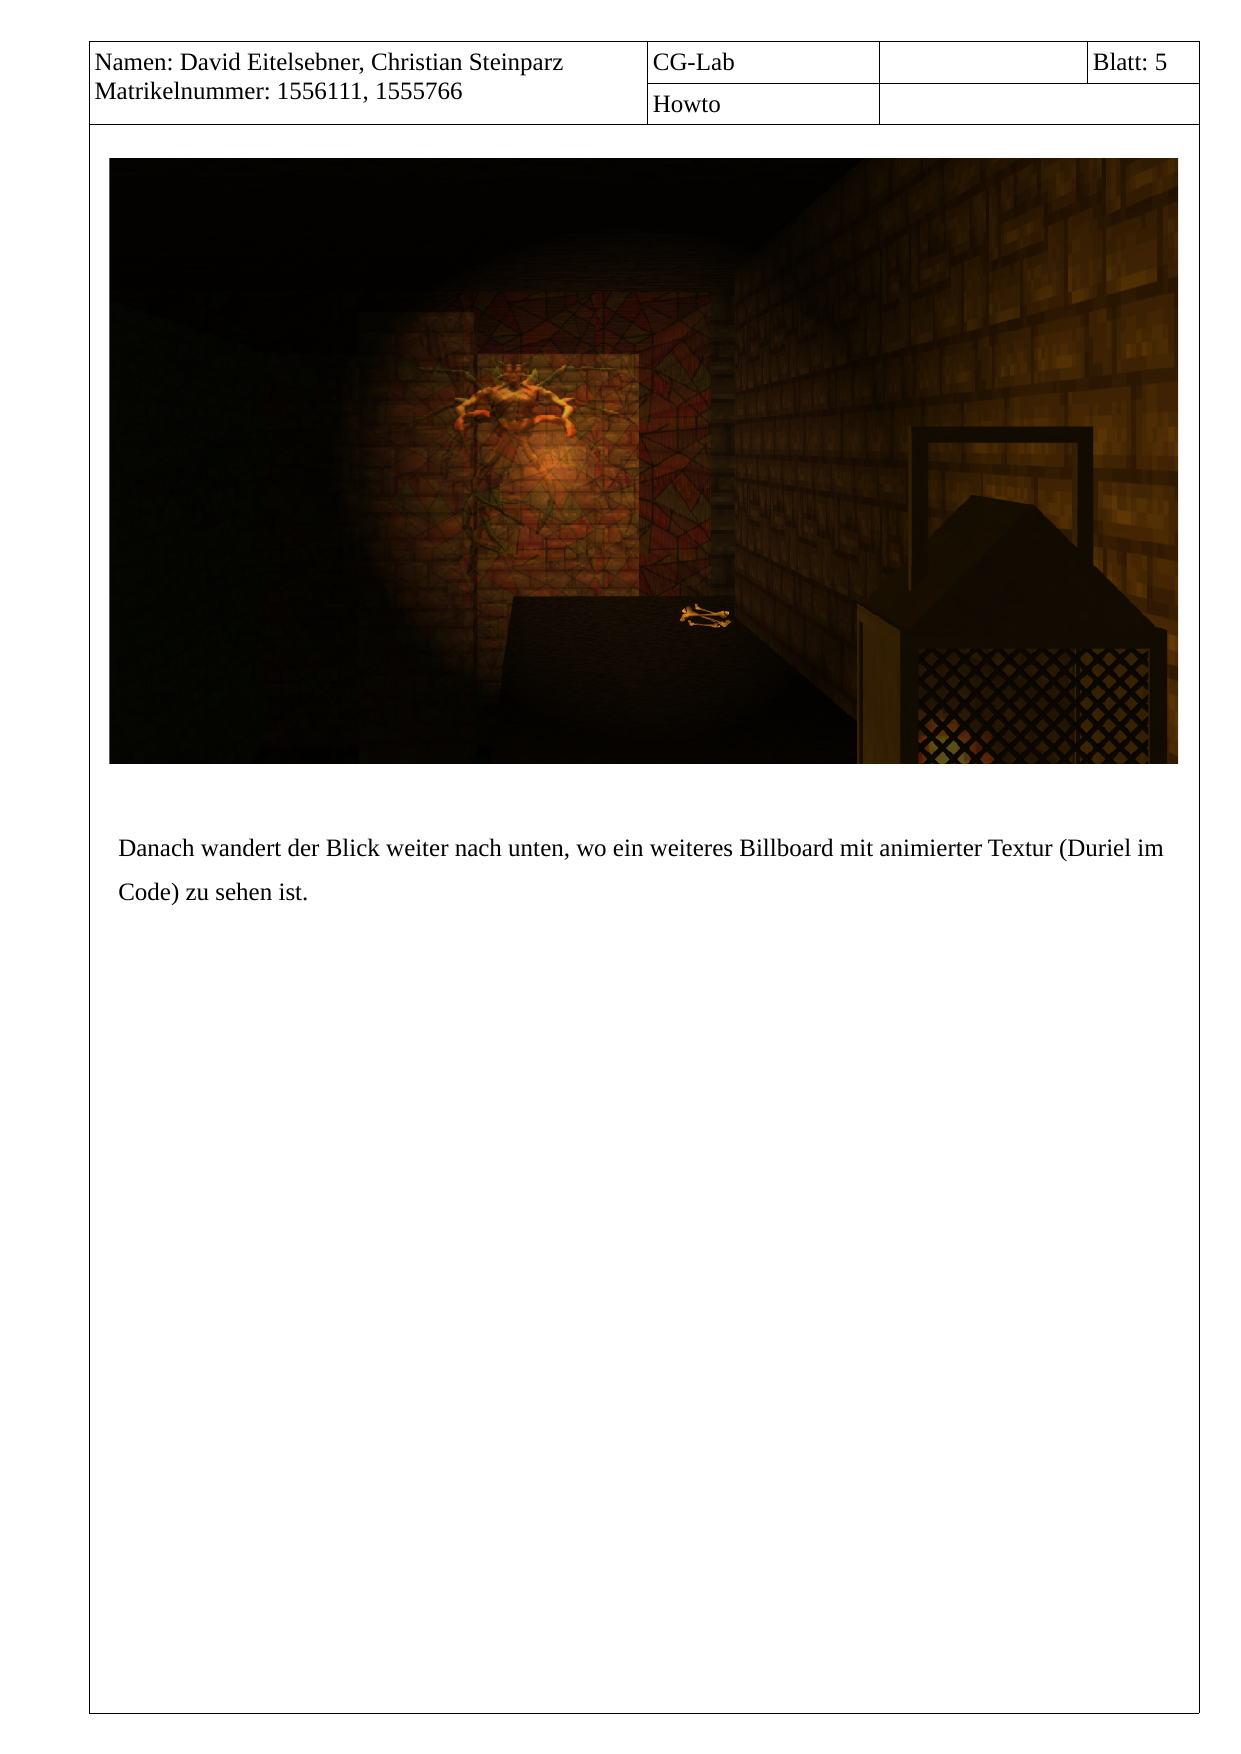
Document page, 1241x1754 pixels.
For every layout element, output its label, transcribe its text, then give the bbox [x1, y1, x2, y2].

text Danach wandert der Blick weiter nach unten, wo ein weiteres Billboard mit animierter Textur (Duriel im Code) zu sehen ist. [118, 833, 1187, 905]
picture [109, 158, 1179, 764]
